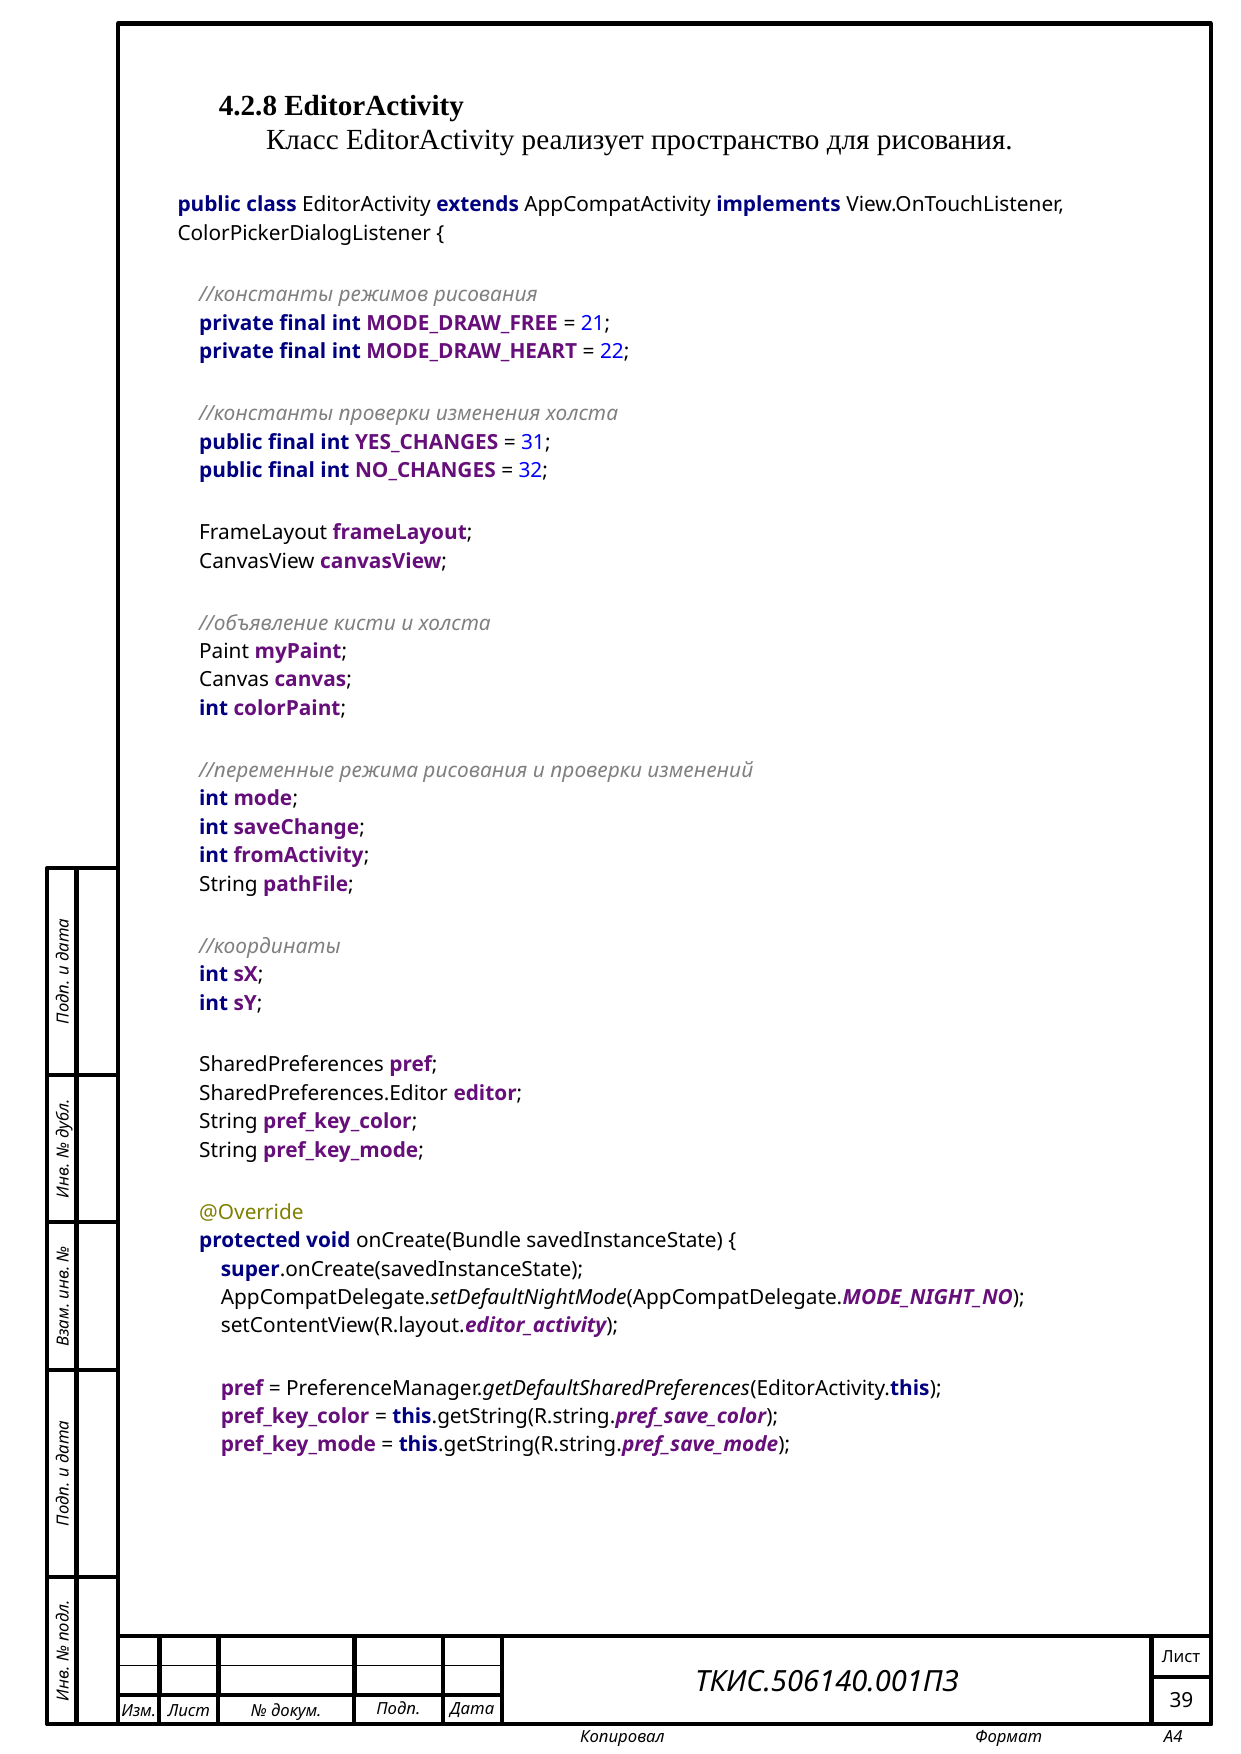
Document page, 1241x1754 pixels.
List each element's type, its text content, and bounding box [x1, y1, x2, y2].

text Класс EditorActivity реализует пространство для рисования. [177, 122, 1152, 156]
subtitle EditorActivity [218, 88, 1152, 122]
